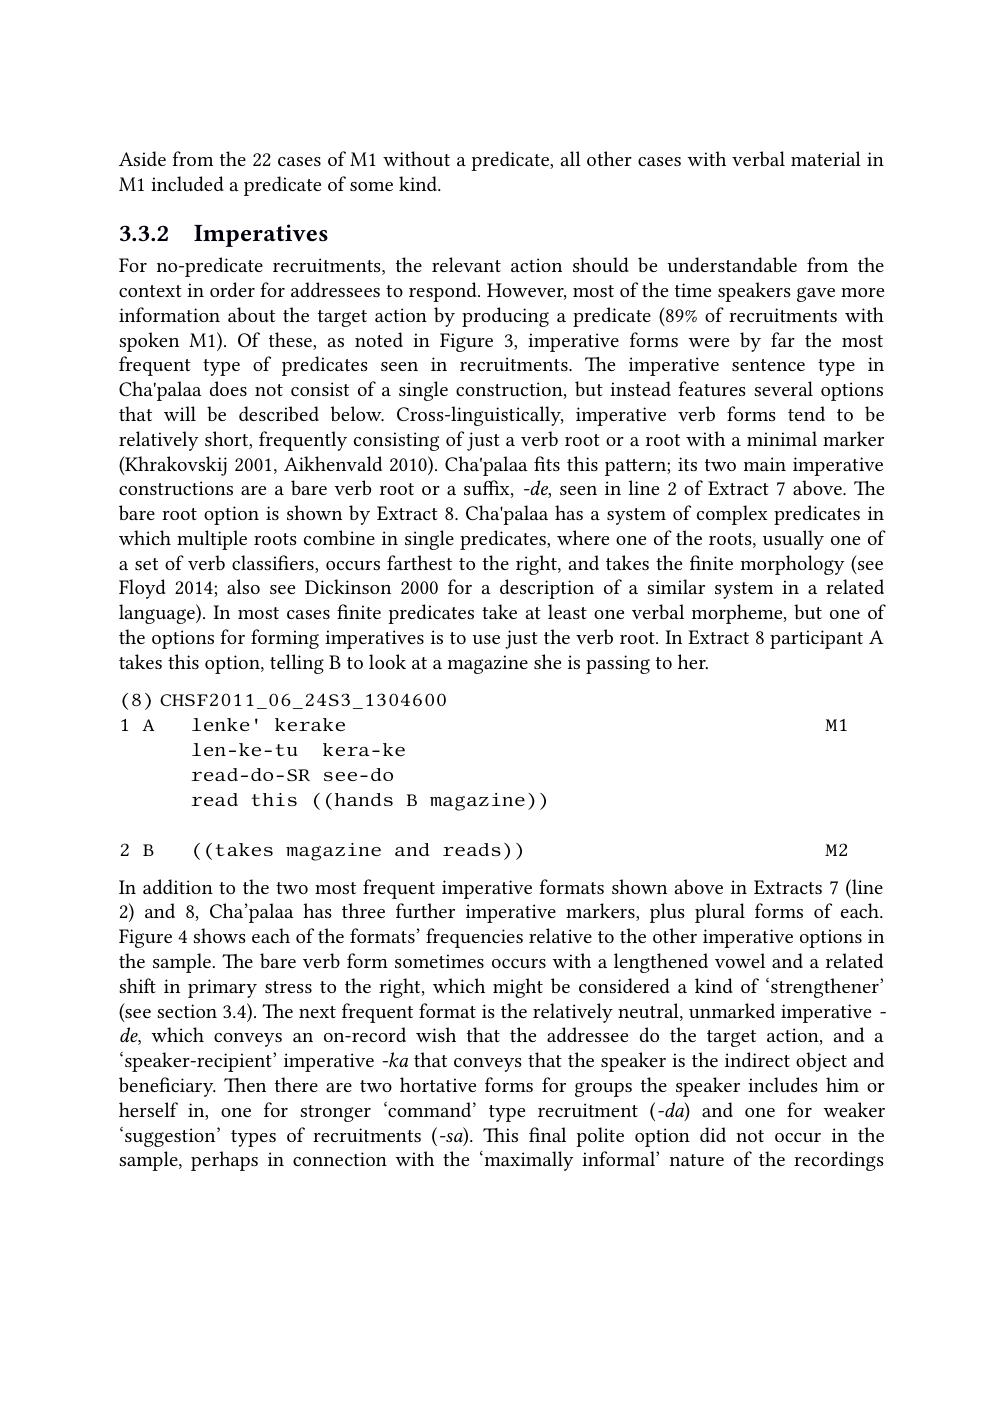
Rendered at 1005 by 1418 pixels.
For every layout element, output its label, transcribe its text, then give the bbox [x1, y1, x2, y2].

subtitle Imperatives [118, 222, 886, 247]
list CHSF2011_06_24S3_1304600 1 A lenke' kerake M1 len-ke-tu kera-ke read-do-SR see-do read this ((hands B magazine)) 2 B ((takes magazine and reads)) M2 [118, 687, 886, 862]
text In addition to the two most frequent imperative formats shown above in Extracts 7 (line 2) and 8, Cha’palaa has three further imperative markers, plus plural forms of each. Figure 4 shows each of the formats’ frequencies relative to the other imperative options in the sample. The bare verb form sometimes occurs with a lengthened vowel and a related shift in primary stress to the right, which might be considered a kind of ‘strengthener’ (see section 3.4). The next frequent format is the relatively neutral, unmarked imperative -de, which conveys an on-record wish that the addressee do the target action, and a ‘speaker-recipient’ imperative -ka that conveys that the speaker is the indirect object and beneficiary. Then there are two hortative forms for groups the speaker includes him or herself in, one for stronger ‘command’ type recruitment (-da) and one for weaker ‘suggestion’ types of recruitments (-sa). This final polite option did not occur in the sample, perhaps in connection with the ‘maximally informal’ nature of the recordings [118, 874, 886, 1172]
text Aside from the 22 cases of M1 without a predicate, all other cases with verbal material in M1 included a predicate of some kind. [118, 147, 886, 197]
text For no-predicate recruitments, the relevant action should be understandable from the context in order for addressees to respond. However, most of the time speakers gave more information about the target action by producing a predicate (89% of recruitments with spoken M1). Of these, as noted in Figure 3, imperative forms were by far the most frequent type of predicates seen in recruitments. The imperative sentence type in Cha'palaa does not consist of a single construction, but instead features several options that will be described below. Cross-linguistically, imperative verb forms tend to be relatively short, frequently consisting of just a verb root or a root with a minimal marker (Khrakovskij 2001, Aikhenvald 2010). Cha'palaa fits this pattern; its two main imperative constructions are a bare verb root or a suffix, -de, seen in line 2 of Extract 7 above. The bare root option is shown by Extract 8. Cha'palaa has a system of complex predicates in which multiple roots combine in single predicates, where one of the roots, usually one of a set of verb classifiers, occurs farthest to the right, and takes the finite morphology (see Floyd 2014; also see Dickinson 2000 for a description of a similar system in a related language). In most cases finite predicates take at least one verbal morpheme, but one of the options for forming imperatives is to use just the verb root. In Extract 8 participant A takes this option, telling B to look at a magazine she is passing to her. [118, 253, 886, 674]
